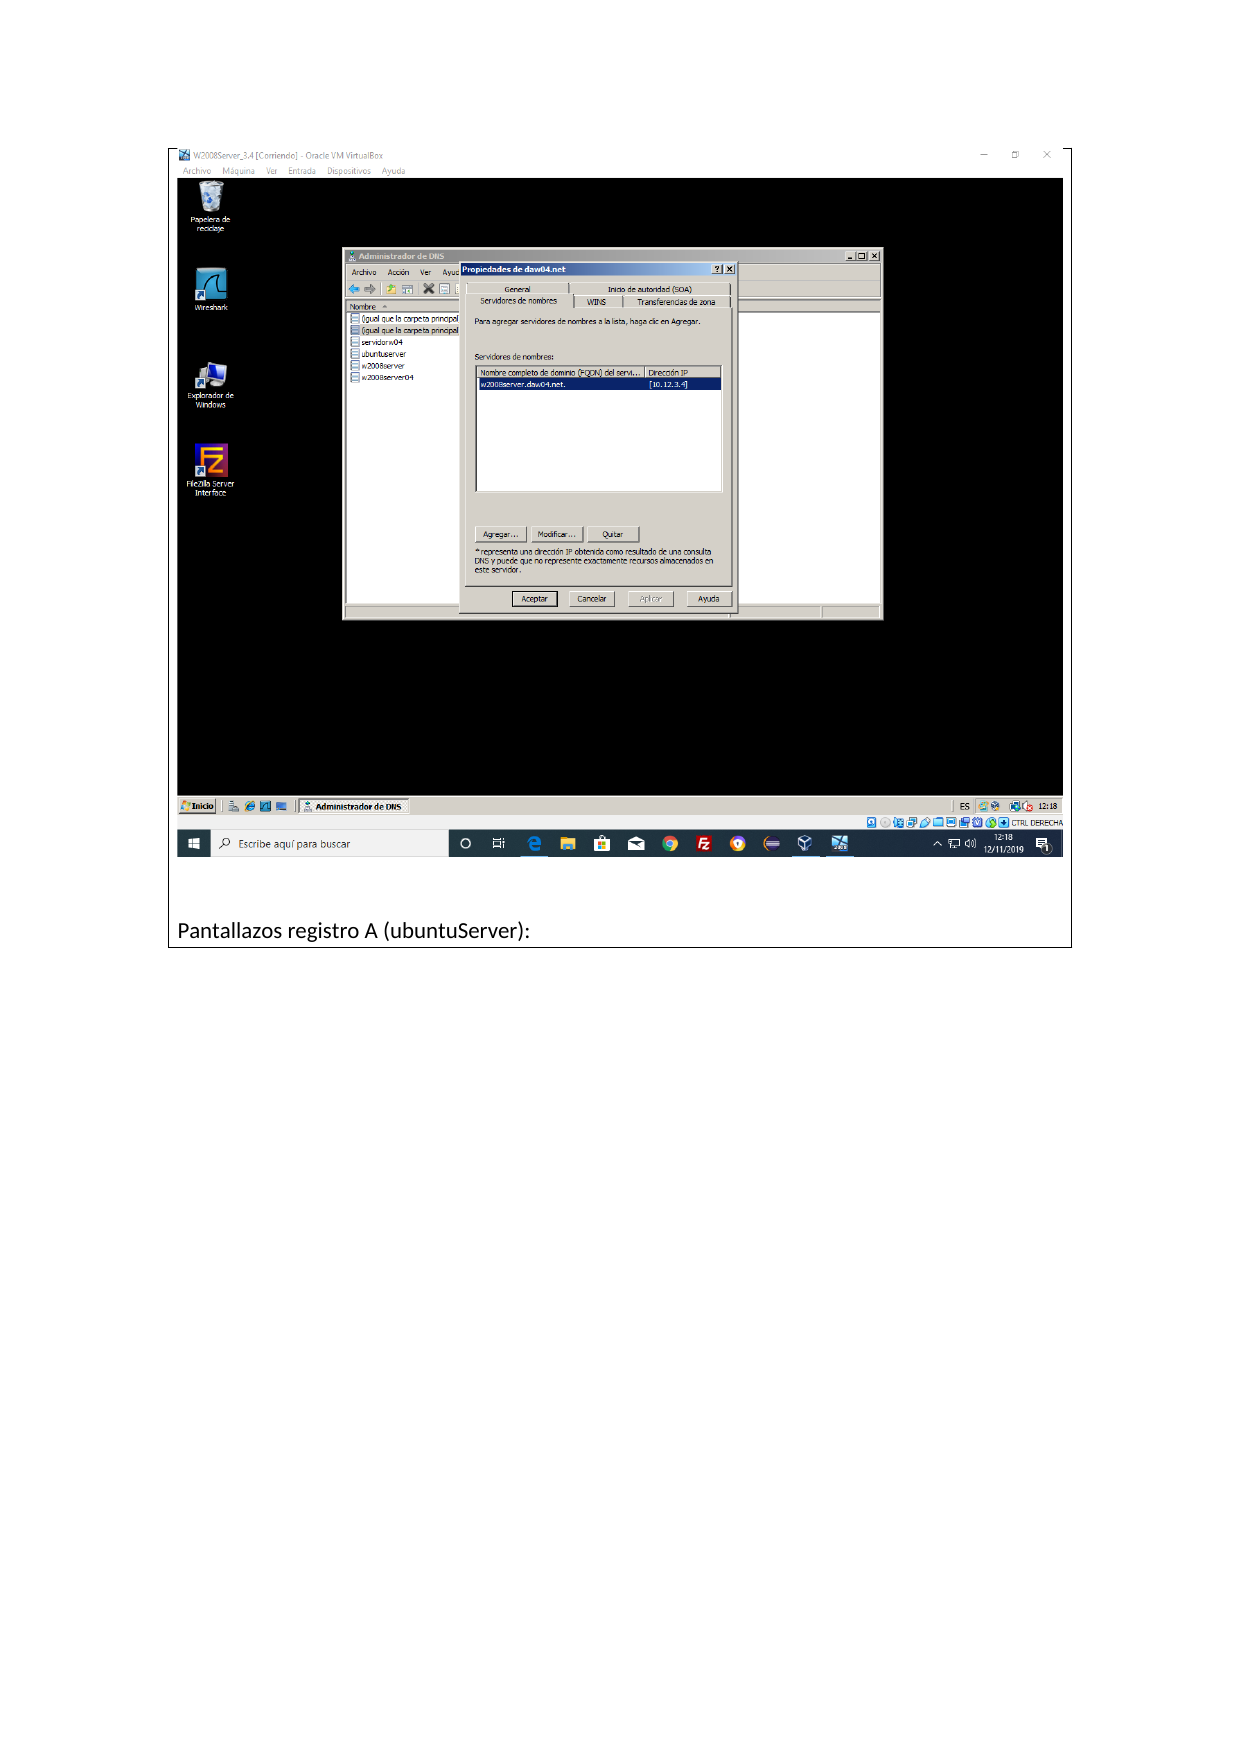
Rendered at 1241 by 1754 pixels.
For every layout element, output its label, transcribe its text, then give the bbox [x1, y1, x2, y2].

picture [177, 147, 1063, 857]
text Pantallazos registro A (ubuntuServer): [169, 913, 1071, 947]
